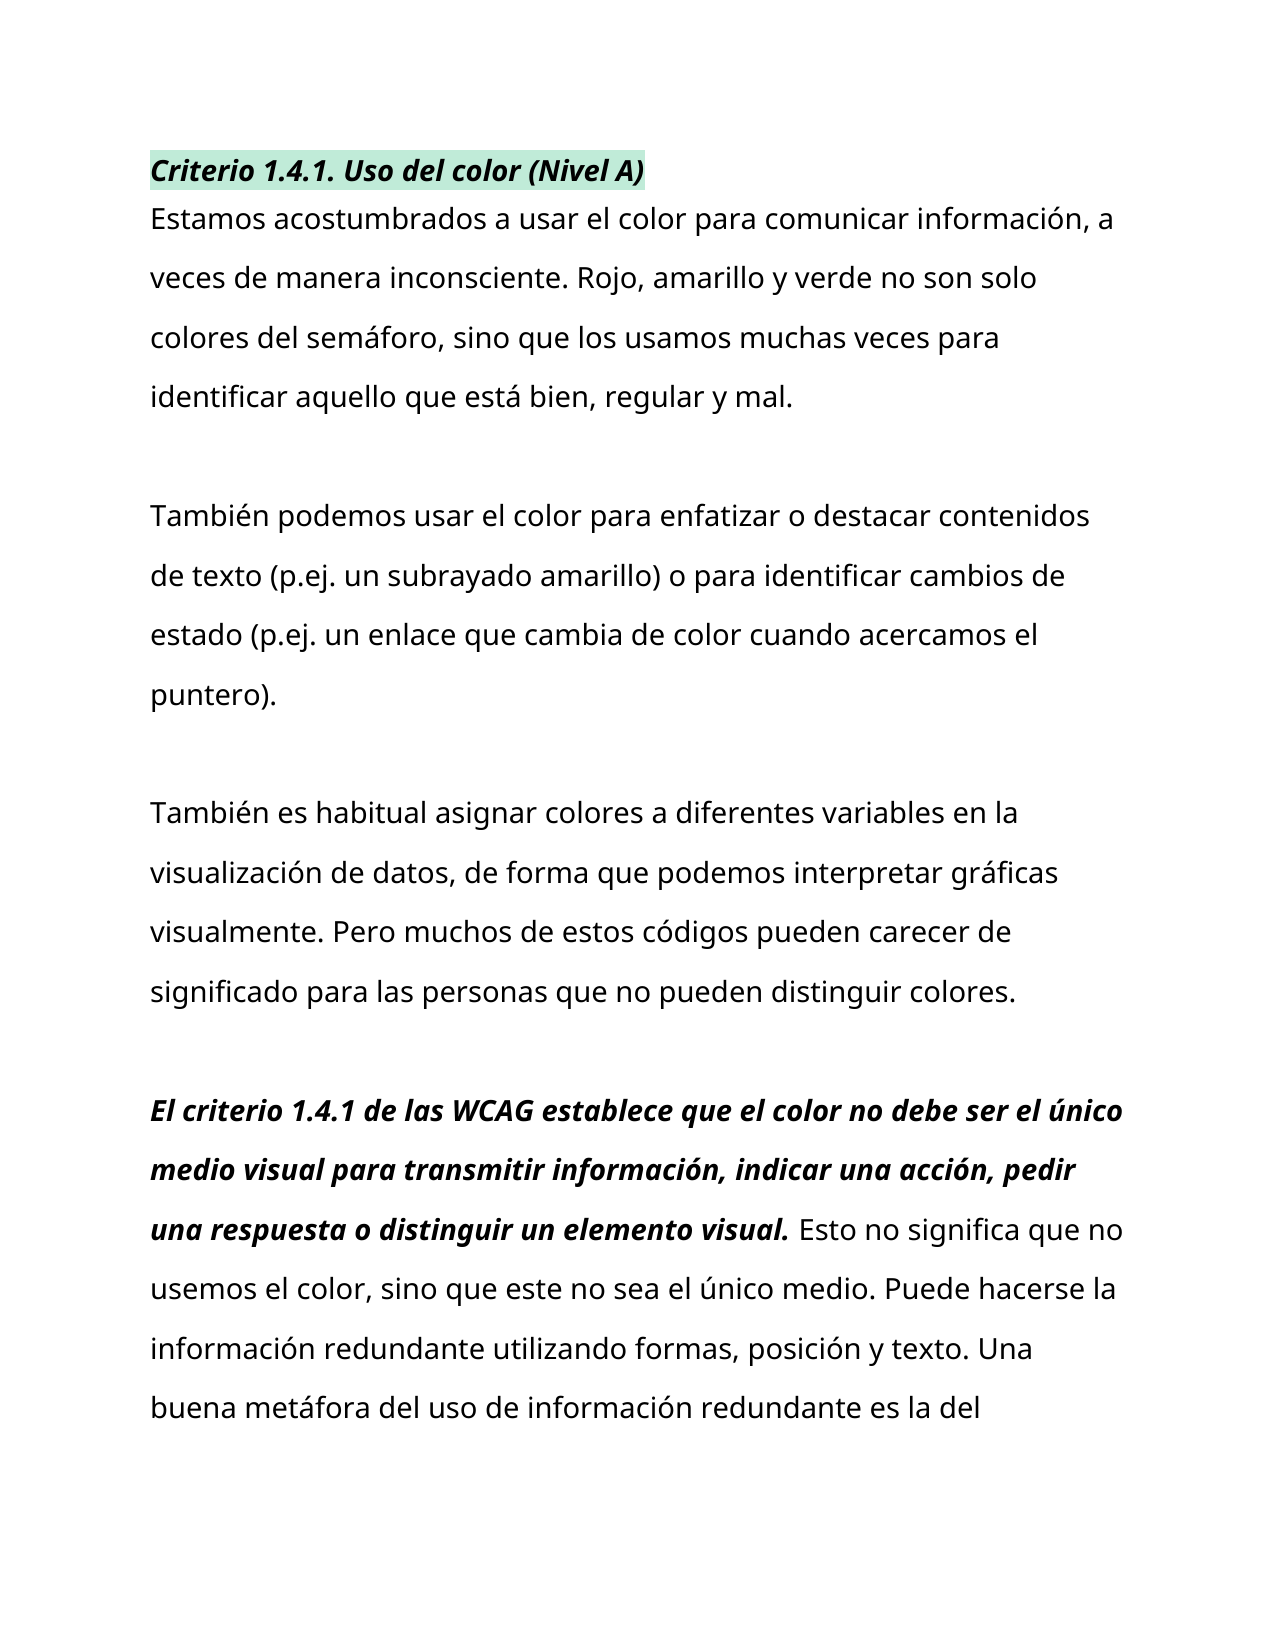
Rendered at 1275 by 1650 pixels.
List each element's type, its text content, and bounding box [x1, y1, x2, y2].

text El criterio 1.4.1 de las WCAG establece que el color no debe ser el único medio visual para transmitir información, indicar una acción, pedir una respuesta o distinguir un elemento visual. Esto no significa que no usemos el color, sino que este no sea el único medio. Puede hacerse la información redundante utilizando formas, posición y texto. Una buena metáfora del uso de información redundante es la del [150, 1090, 1125, 1427]
text También podemos usar el color para enfatizar o destacar contenidos de texto (p.ej. un subrayado amarillo) o para identificar cambios de estado (p.ej. un enlace que cambia de color cuando acercamos el puntero). [150, 495, 1125, 713]
subtitle Criterio 1.4.1. Uso del color (Nivel A) [645, 150, 1125, 190]
text Estamos acostumbrados a usar el color para comunicar información, a veces de manera inconsciente. Rojo, amarillo y verde no son solo colores del semáforo, sino que los usamos muchas veces para identificar aquello que está bien, regular y mal. [150, 198, 1125, 416]
text También es habitual asignar colores a diferentes variables en la visualización de datos, de forma que podemos interpretar gráficas visualmente. Pero muchos de estos códigos pueden carecer de significado para las personas que no pueden distinguir colores. [150, 793, 1125, 1011]
